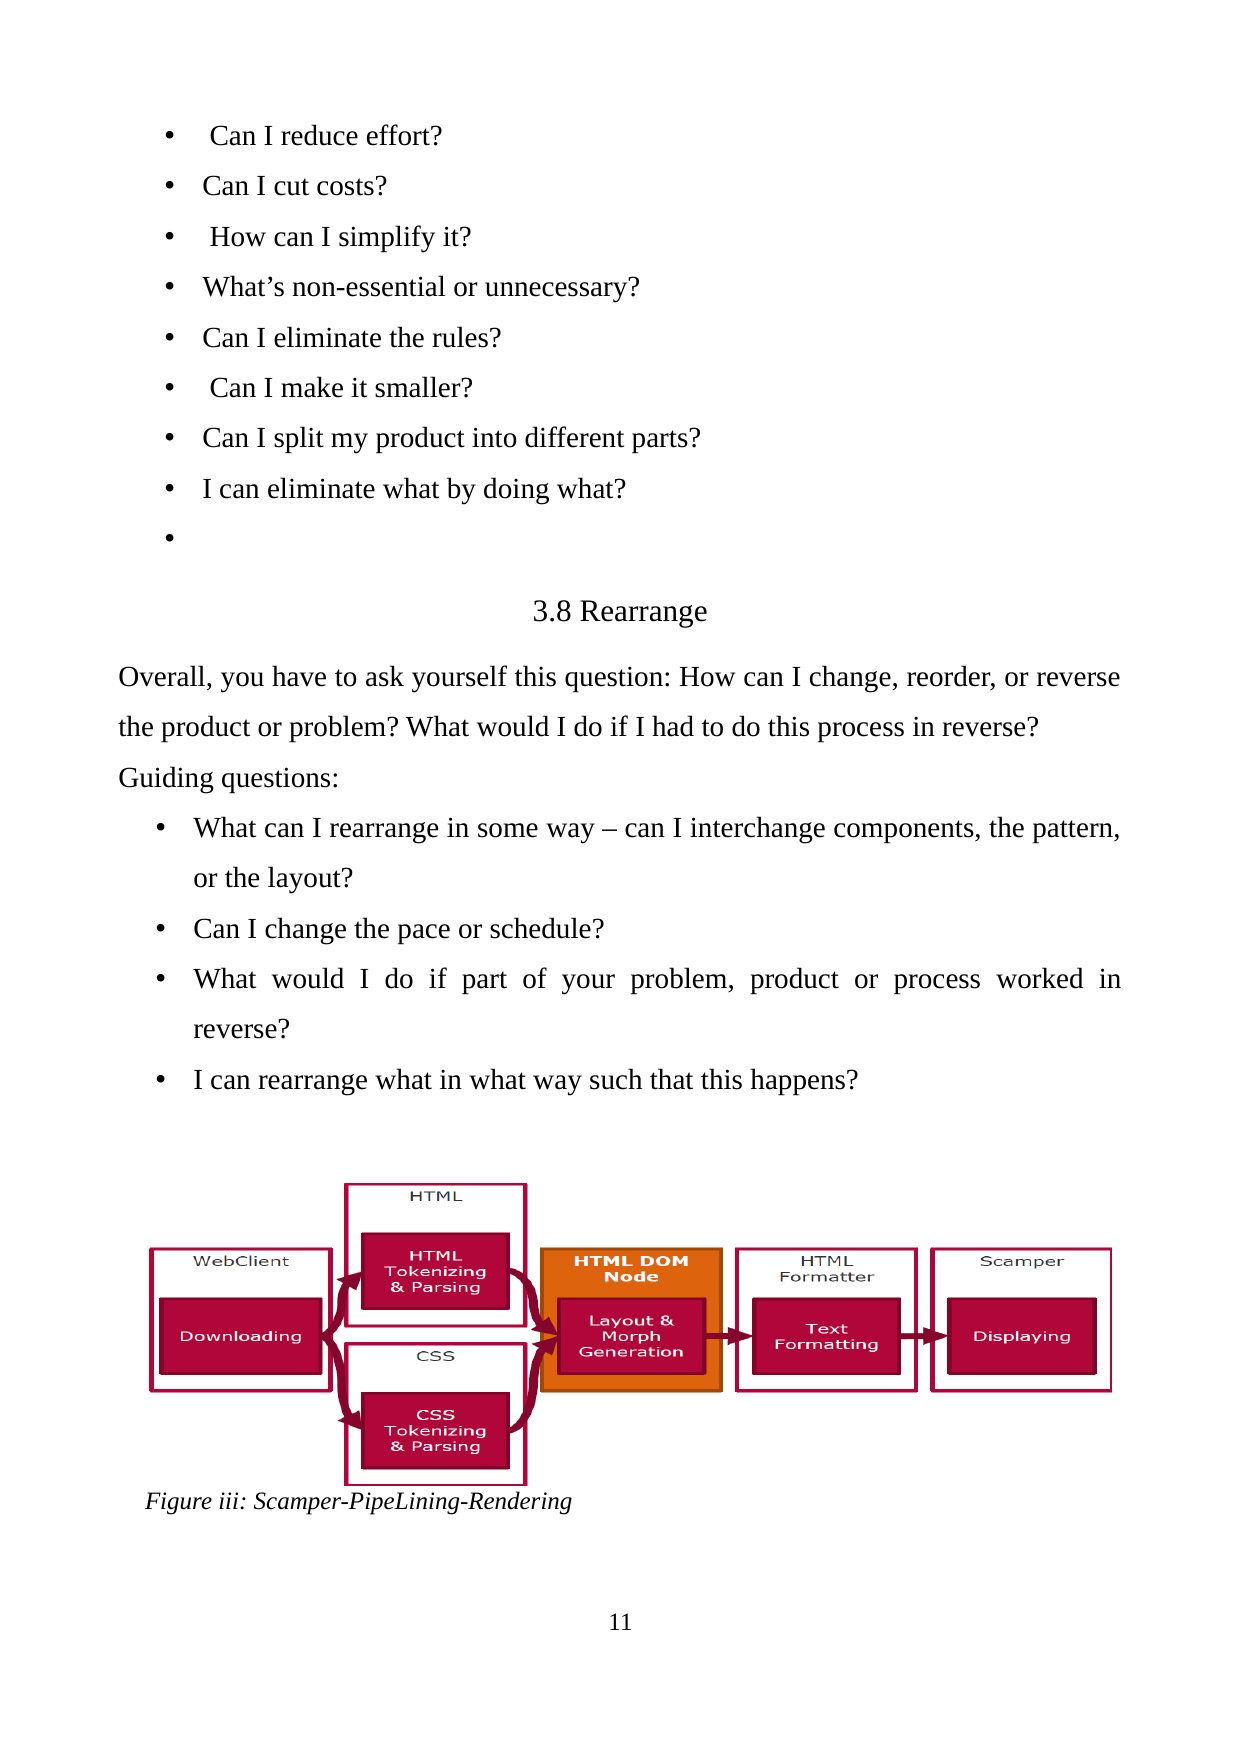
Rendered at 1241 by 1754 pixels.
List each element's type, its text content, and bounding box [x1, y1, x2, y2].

list Can I change the pace or schedule? [156, 911, 1122, 944]
list Can I split my product into different parts? [164, 421, 1122, 454]
text Figure iii: Scamper-PipeLining-Rendering [145, 1486, 1112, 1514]
list I can eliminate what by doing what? [164, 471, 1122, 505]
list Can I make it smaller? [164, 370, 1122, 404]
text Overall, you have to ask yourself this question: How can I change, reorder, or reverse the product or problem? What would I do if I had to do this process in reverse? [118, 659, 1122, 743]
text Guiding questions: [118, 760, 1122, 793]
list Can I eliminate the rules? [164, 320, 1122, 353]
list I can rearrange what in what way such that this happens? [156, 1062, 1122, 1096]
list How can I simplify it? [164, 219, 1122, 253]
list Can I cut costs? [164, 168, 1122, 202]
list What can I rearrange in some way – can I interchange components, the pattern, or the layout? [156, 810, 1122, 894]
list What would I do if part of your problem, product or process worked in reverse? [156, 961, 1122, 1045]
subtitle 3.8 Rearrange [118, 593, 1122, 629]
picture [144, 1175, 1112, 1486]
list Can I reduce effort? [164, 118, 1122, 152]
list What’s non-essential or unnecessary? [164, 269, 1122, 303]
